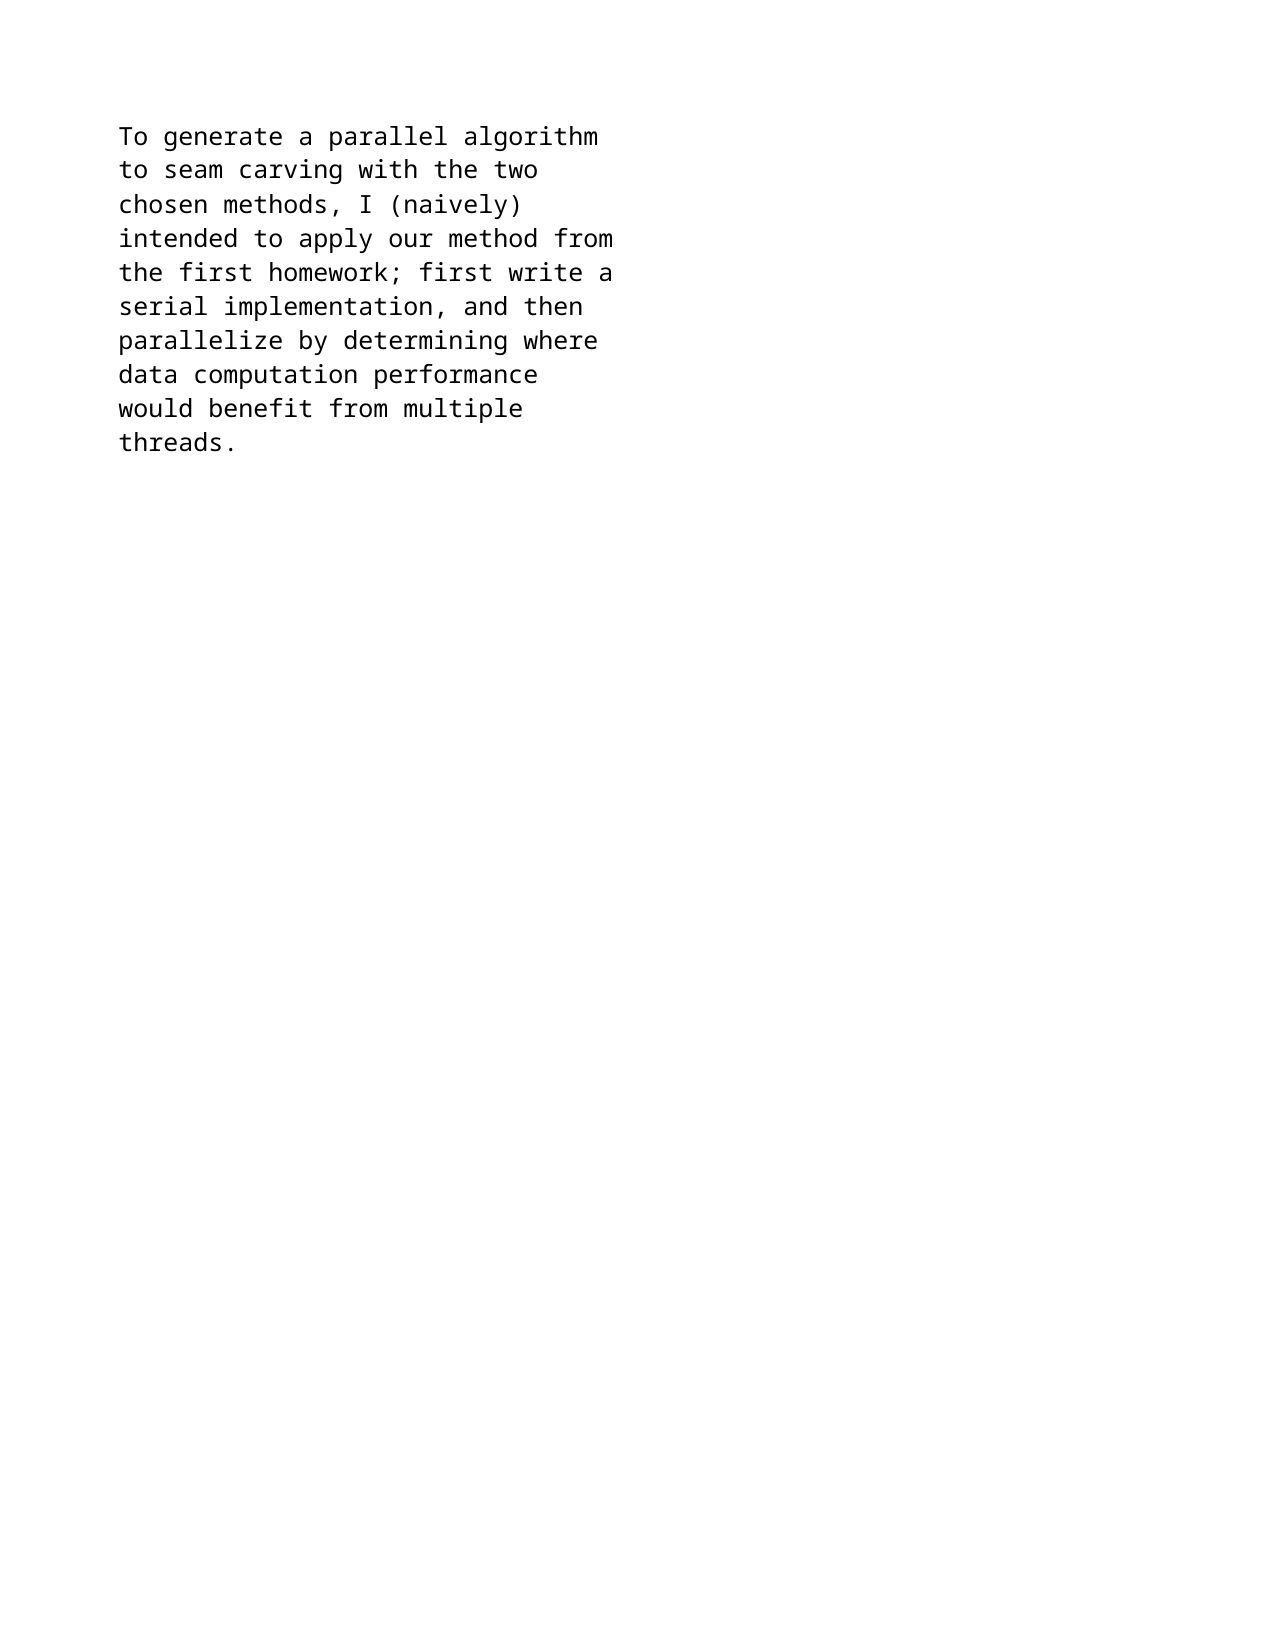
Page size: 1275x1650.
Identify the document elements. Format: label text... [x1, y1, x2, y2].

text To generate a parallel algorithm to seam carving with the two chosen methods, I (naively) intended to apply our method from the first homework; first write a serial implementation, and then parallelize by determining where data computation performance would benefit from multiple threads. [118, 118, 622, 459]
